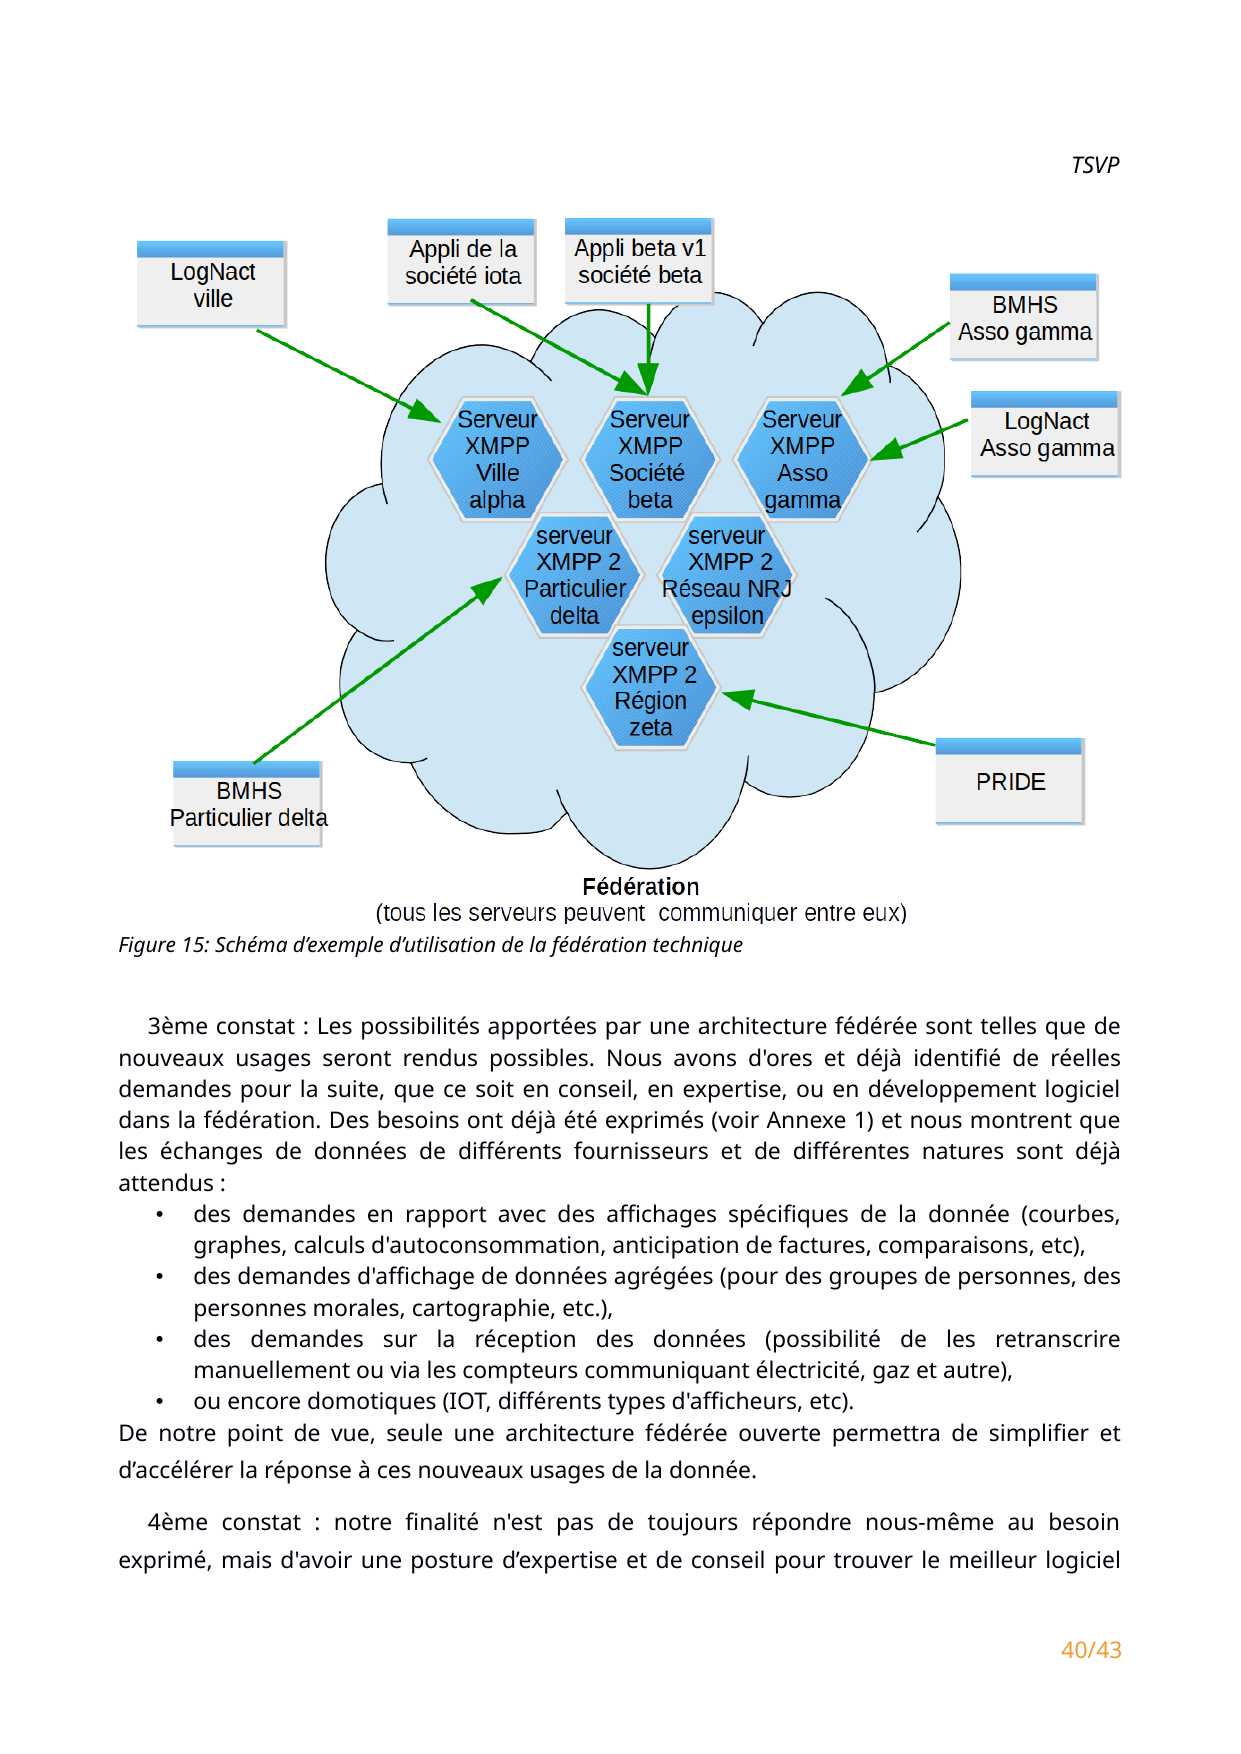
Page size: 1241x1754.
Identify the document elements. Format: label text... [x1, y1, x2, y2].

picture [118, 213, 1123, 924]
text 4ème constat : notre finalité n'est pas de toujours répondre nous-même au besoin exprimé, mais d'avoir une posture d’expertise et de conseil pour trouver le meilleur logiciel [118, 1506, 1122, 1575]
list ou encore domotiques (IOT, différents types d'afficheurs, etc). [156, 1385, 1122, 1417]
list des demandes d'affichage de données agrégées (pour des groupes de personnes, des personnes morales, cartographie, etc.), [156, 1260, 1122, 1323]
text TSVP [118, 149, 1122, 181]
text De notre point de vue, seule une architecture fédérée ouverte permettra de simplifier et d’accélérer la réponse à ces nouveaux usages de la donnée. [118, 1417, 1122, 1485]
text Figure 15: Schéma d’exemple d’utilisation de la fédération technique [118, 924, 1122, 958]
list des demandes en rapport avec des affichages spécifiques de la donnée (courbes, graphes, calculs d'autoconsommation, anticipation de factures, comparaisons, etc), [156, 1198, 1122, 1260]
list des demandes sur la réception des données (possibilité de les retranscrire manuellement ou via les compteurs communiquant électricité, gaz et autre), [156, 1323, 1122, 1385]
list 3ème constat : Les possibilités apportées par une architecture fédérée sont telles que de nouveaux usages seront rendus possibles. Nous avons d'ores et déjà identifié de réelles demandes pour la suite, que ce soit en conseil, en expertise, ou en développement logiciel dans la fédération. Des besoins ont déjà été exprimés (voir Annexe 1) et nous montrent que les échanges de données de différents fournisseurs et de différentes natures sont déjà attendus : [118, 1010, 1122, 1198]
